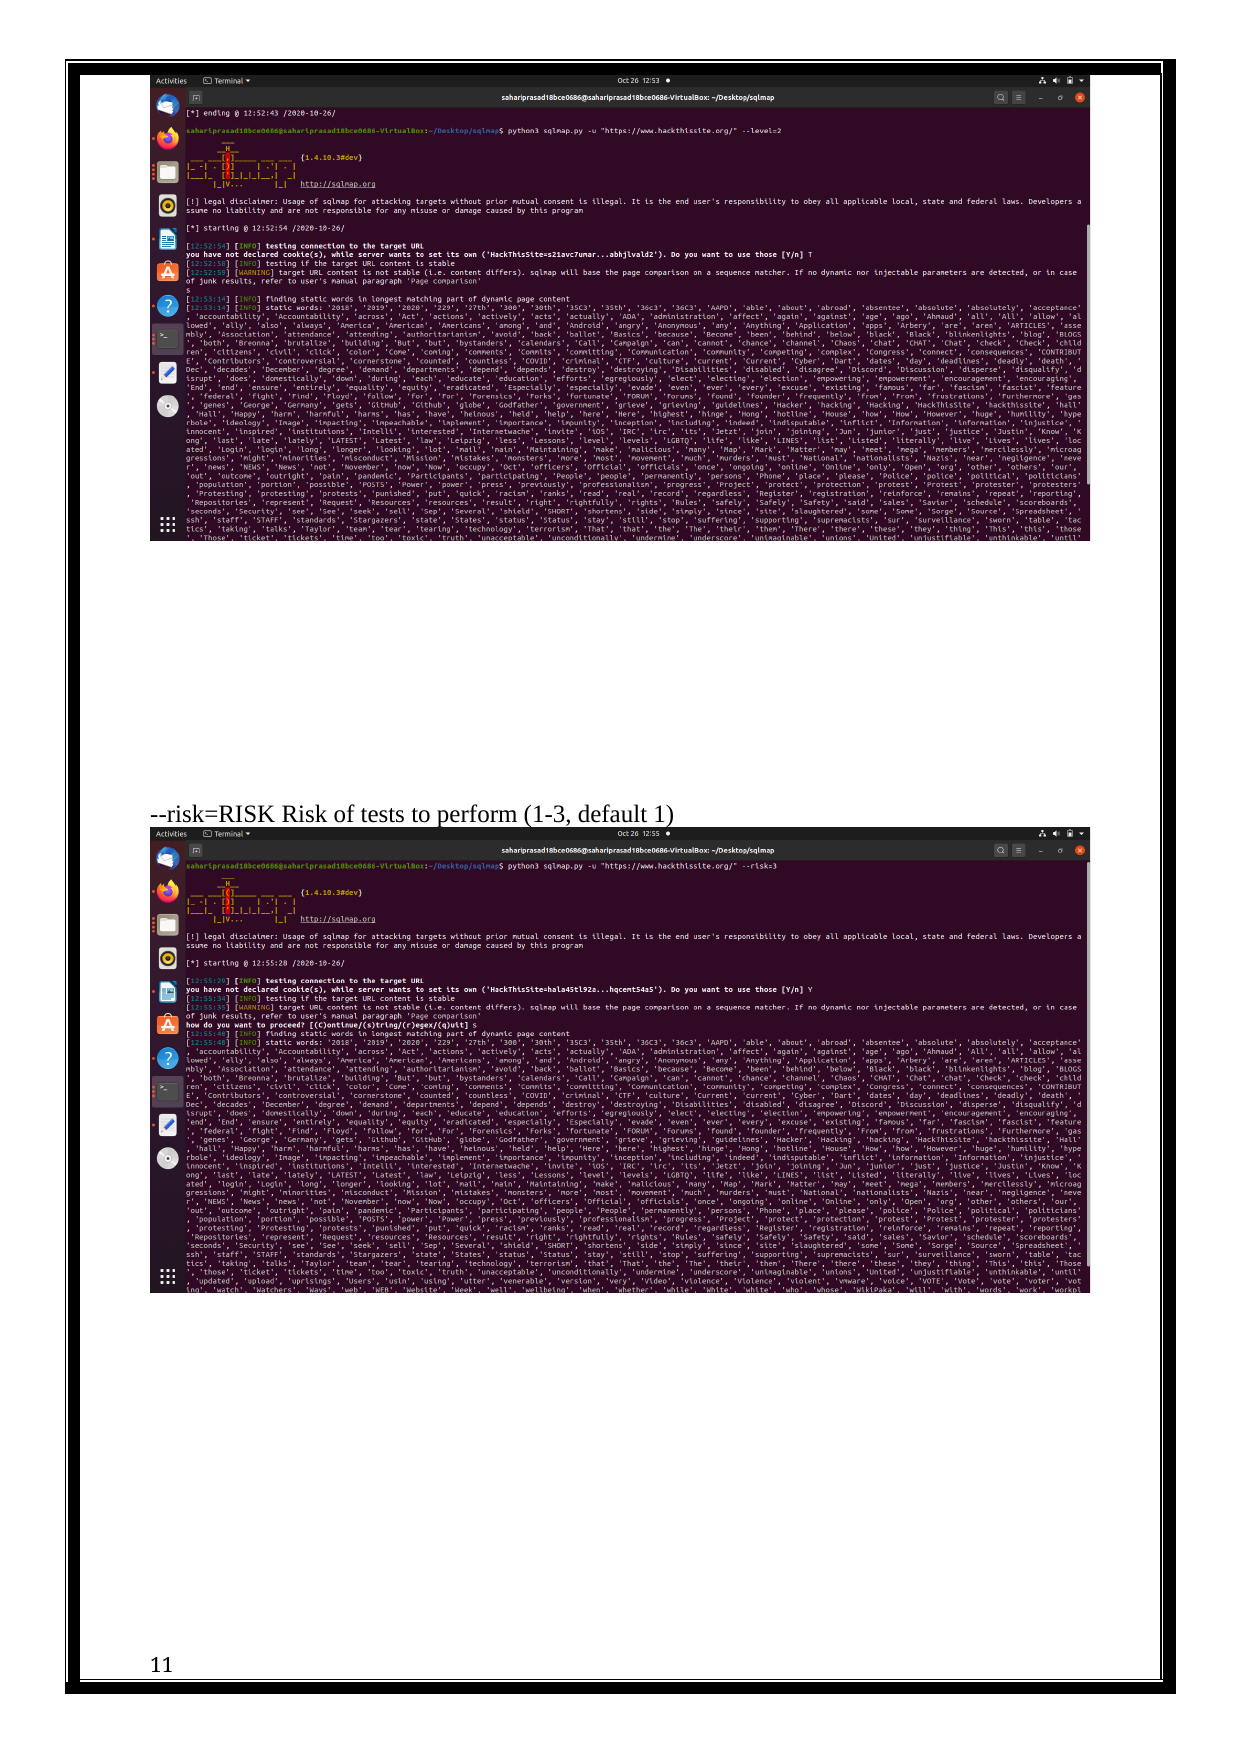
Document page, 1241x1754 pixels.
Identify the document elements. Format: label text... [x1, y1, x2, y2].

text --risk=RISK Risk of tests to perform (1-3, default 1) [150, 799, 1090, 827]
picture [150, 75, 1091, 541]
picture [150, 827, 1091, 1293]
